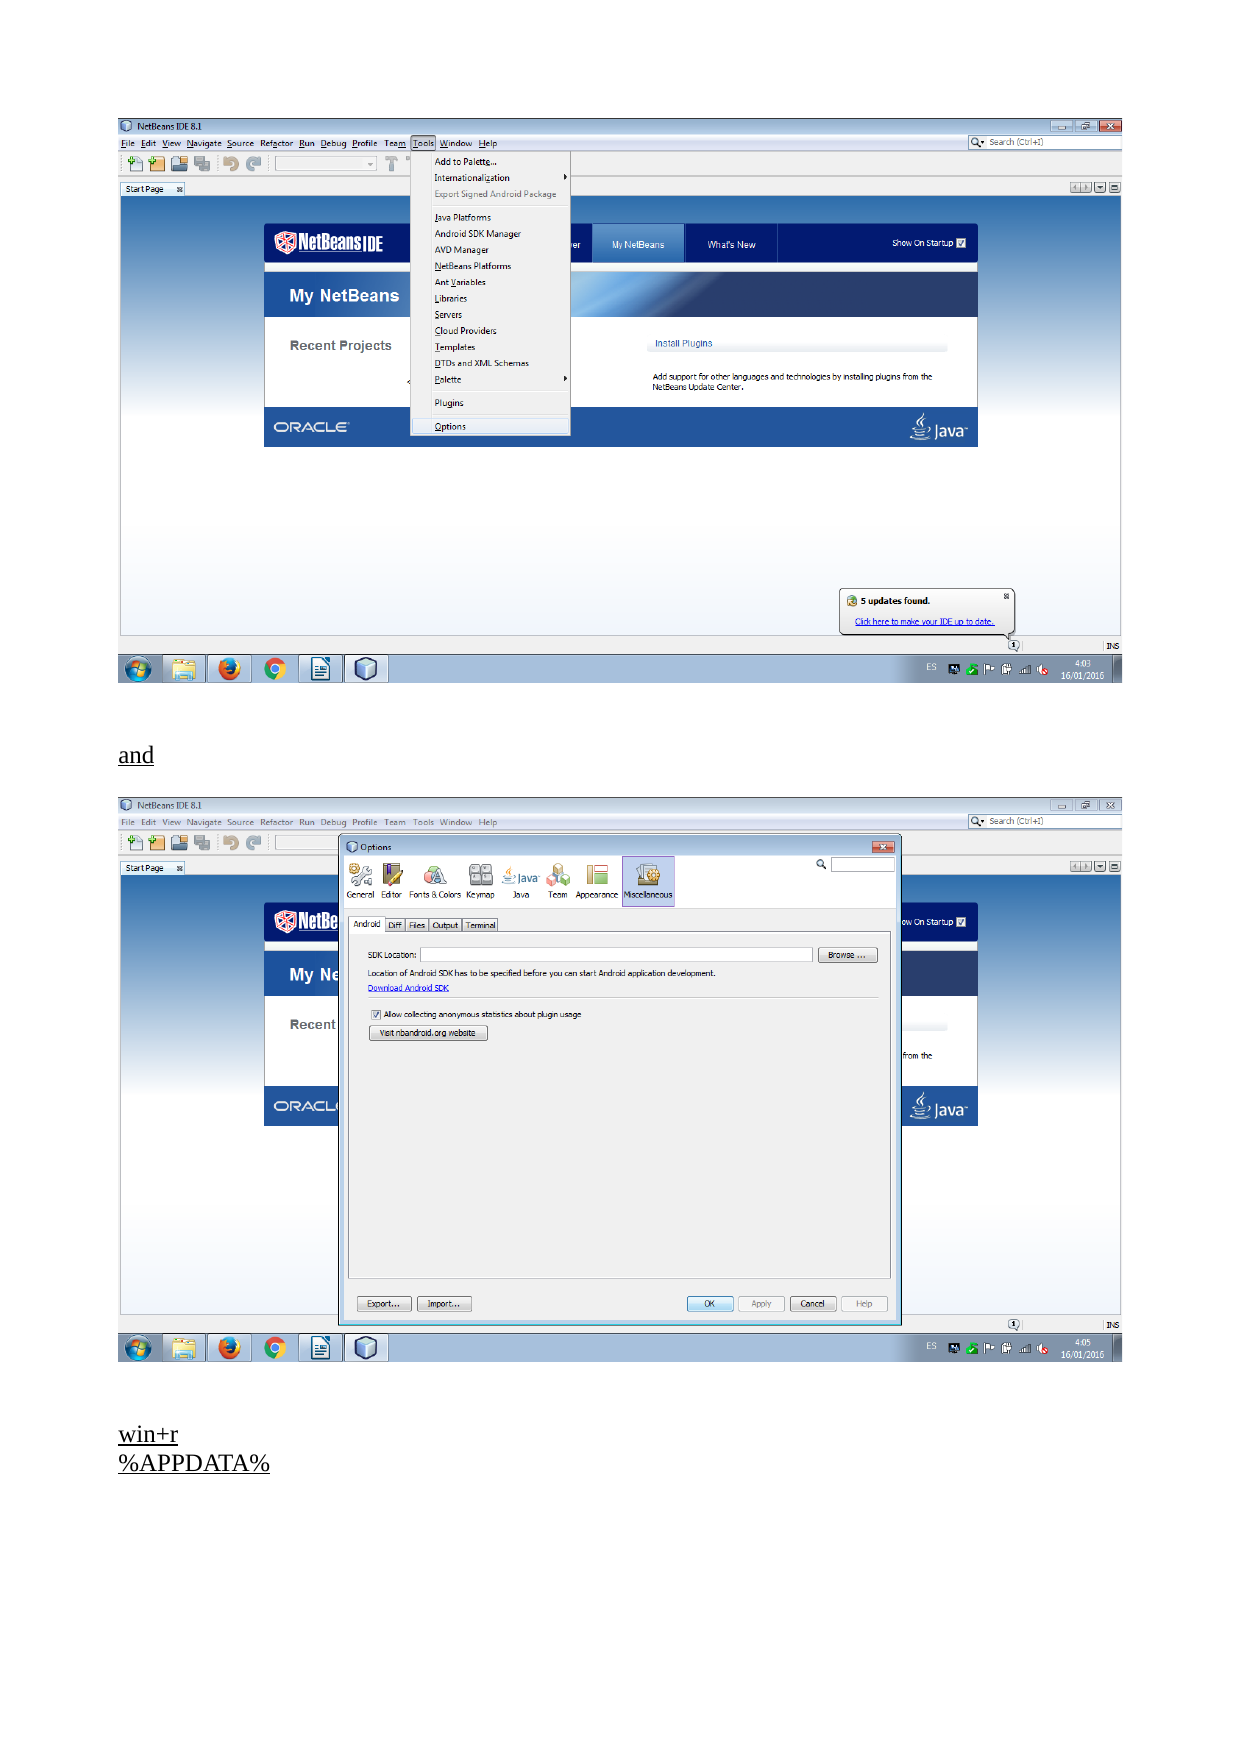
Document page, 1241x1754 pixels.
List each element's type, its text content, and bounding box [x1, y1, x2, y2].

text win+r [118, 1419, 1122, 1448]
picture [118, 118, 1123, 683]
text and [118, 740, 1122, 769]
picture [118, 797, 1123, 1362]
text %APPDATA% [118, 1448, 1122, 1477]
